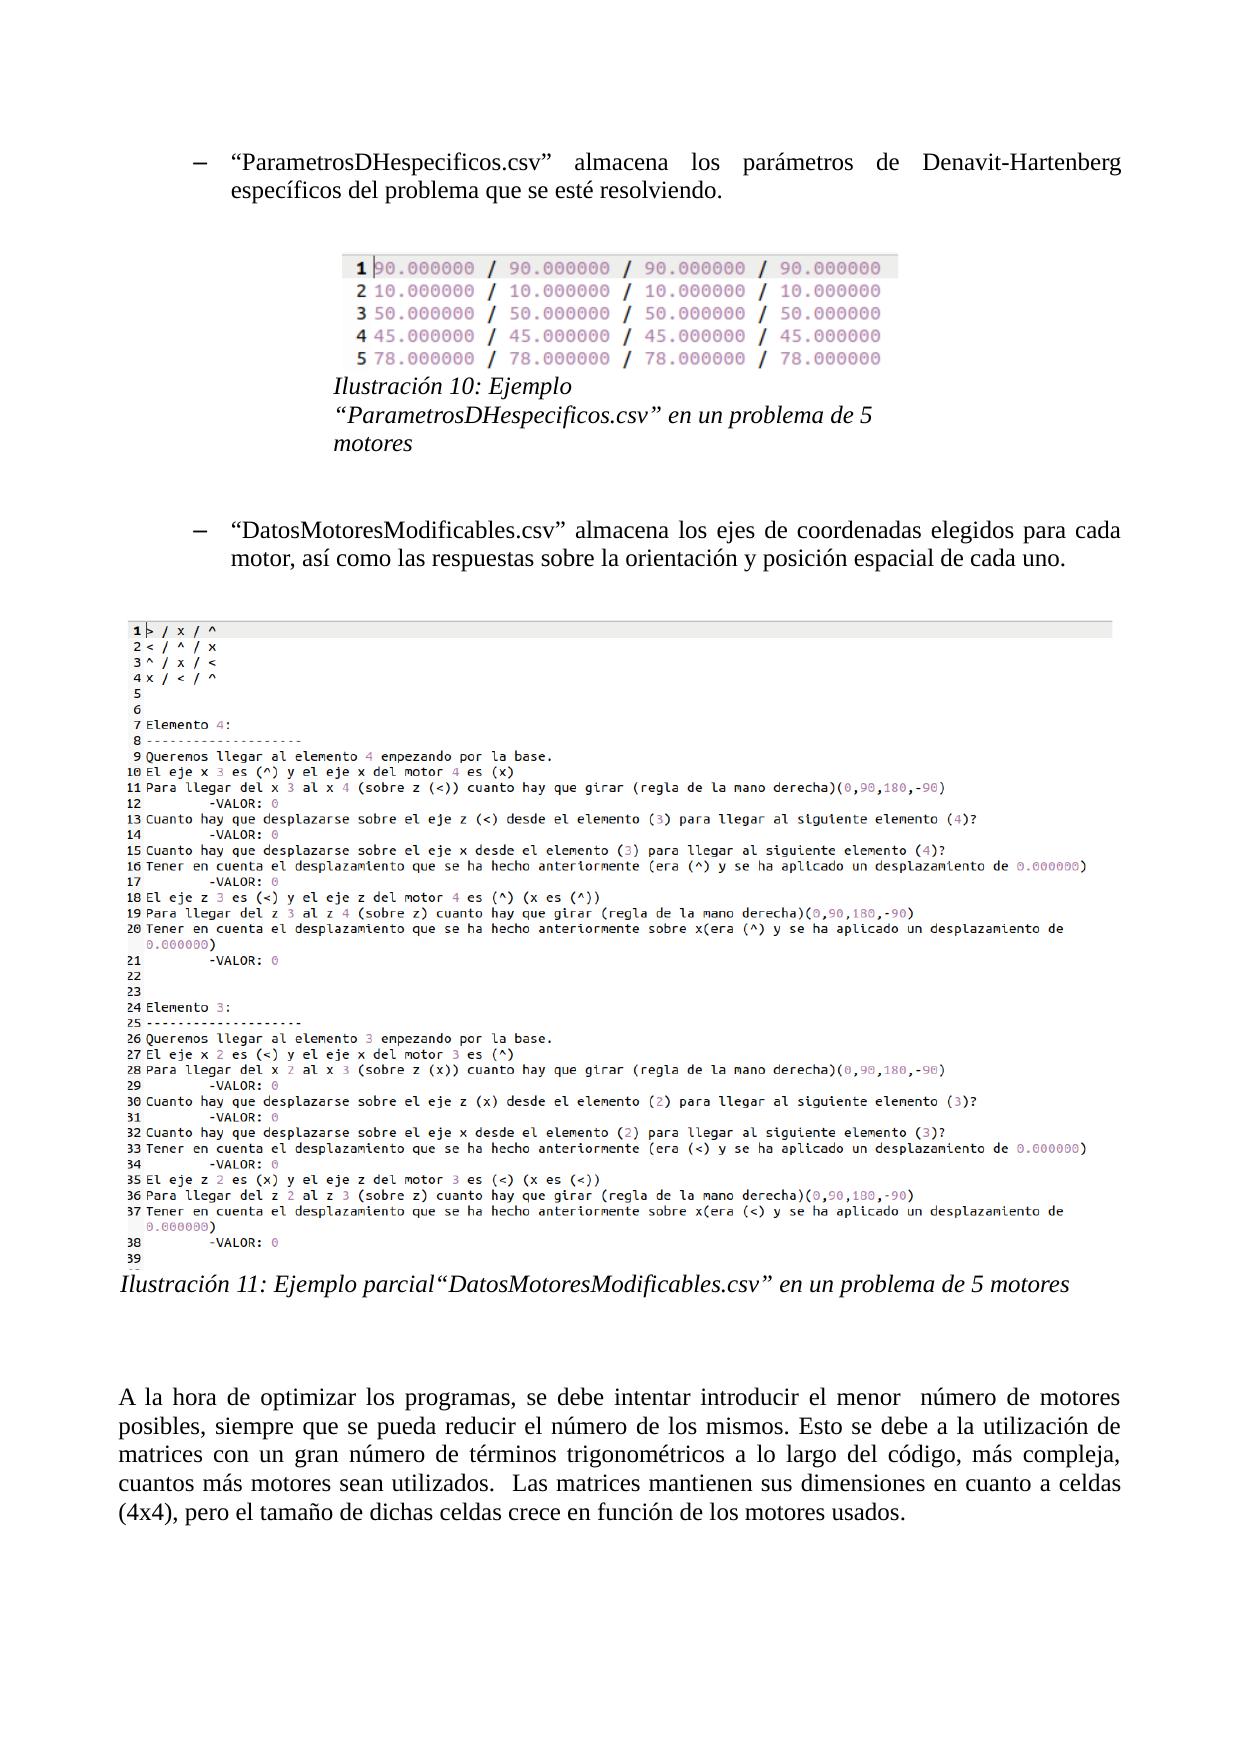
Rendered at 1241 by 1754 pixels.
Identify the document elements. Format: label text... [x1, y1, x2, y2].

picture [342, 252, 899, 371]
picture [127, 620, 1113, 1270]
list “ParametrosDHespecificos.csv” almacena los parámetros de Denavit-Hartenberg específicos del problema que se esté resolviendo. [193, 147, 1122, 204]
text Ilustración 10: Ejemplo “ParametrosDHespecificos.csv” en un problema de 5 motores [333, 265, 907, 457]
text A la hora de optimizar los programas, se debe intentar introducir el menor número de motores posibles, siempre que se pueda reducir el número de los mismos. Esto se debe a la utilización de matrices con un gran número de términos trigonométricos a lo largo del código, más compleja, cuantos más motores sean utilizados. Las matrices mantienen sus dimensiones en cuanto a celdas (4x4), pero el tamaño de dichas celdas crece en función de los motores usados. [118, 1382, 1122, 1526]
text Ilustración 11: Ejemplo parcial“DatosMotoresModificables.csv” en un problema de 5 motores [120, 633, 1120, 1298]
list “DatosMotoresModificables.csv” almacena los ejes de coordenadas elegidos para cada motor, así como las respuestas sobre la orientación y posición espacial de cada uno. [193, 515, 1122, 572]
